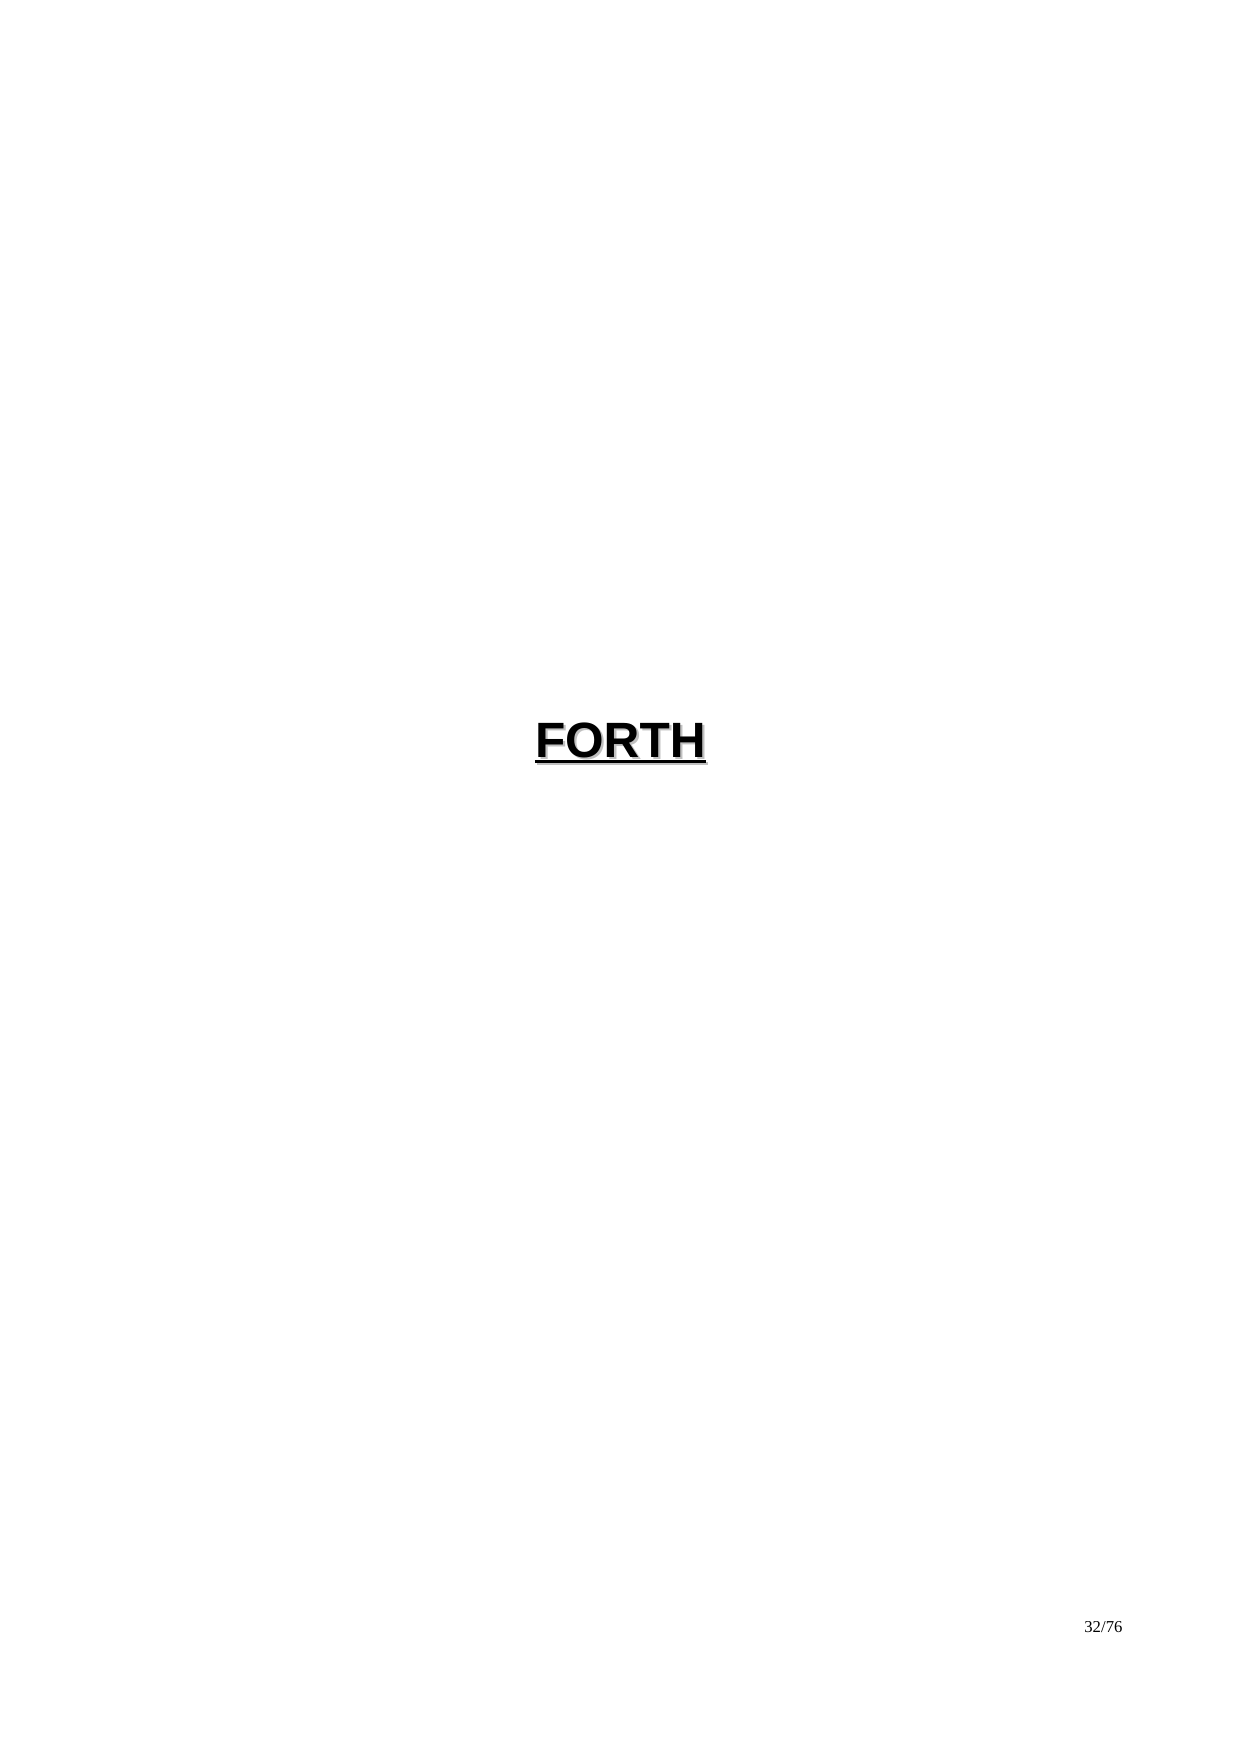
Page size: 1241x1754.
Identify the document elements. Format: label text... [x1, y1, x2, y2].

subtitle FORTH [118, 711, 1122, 768]
